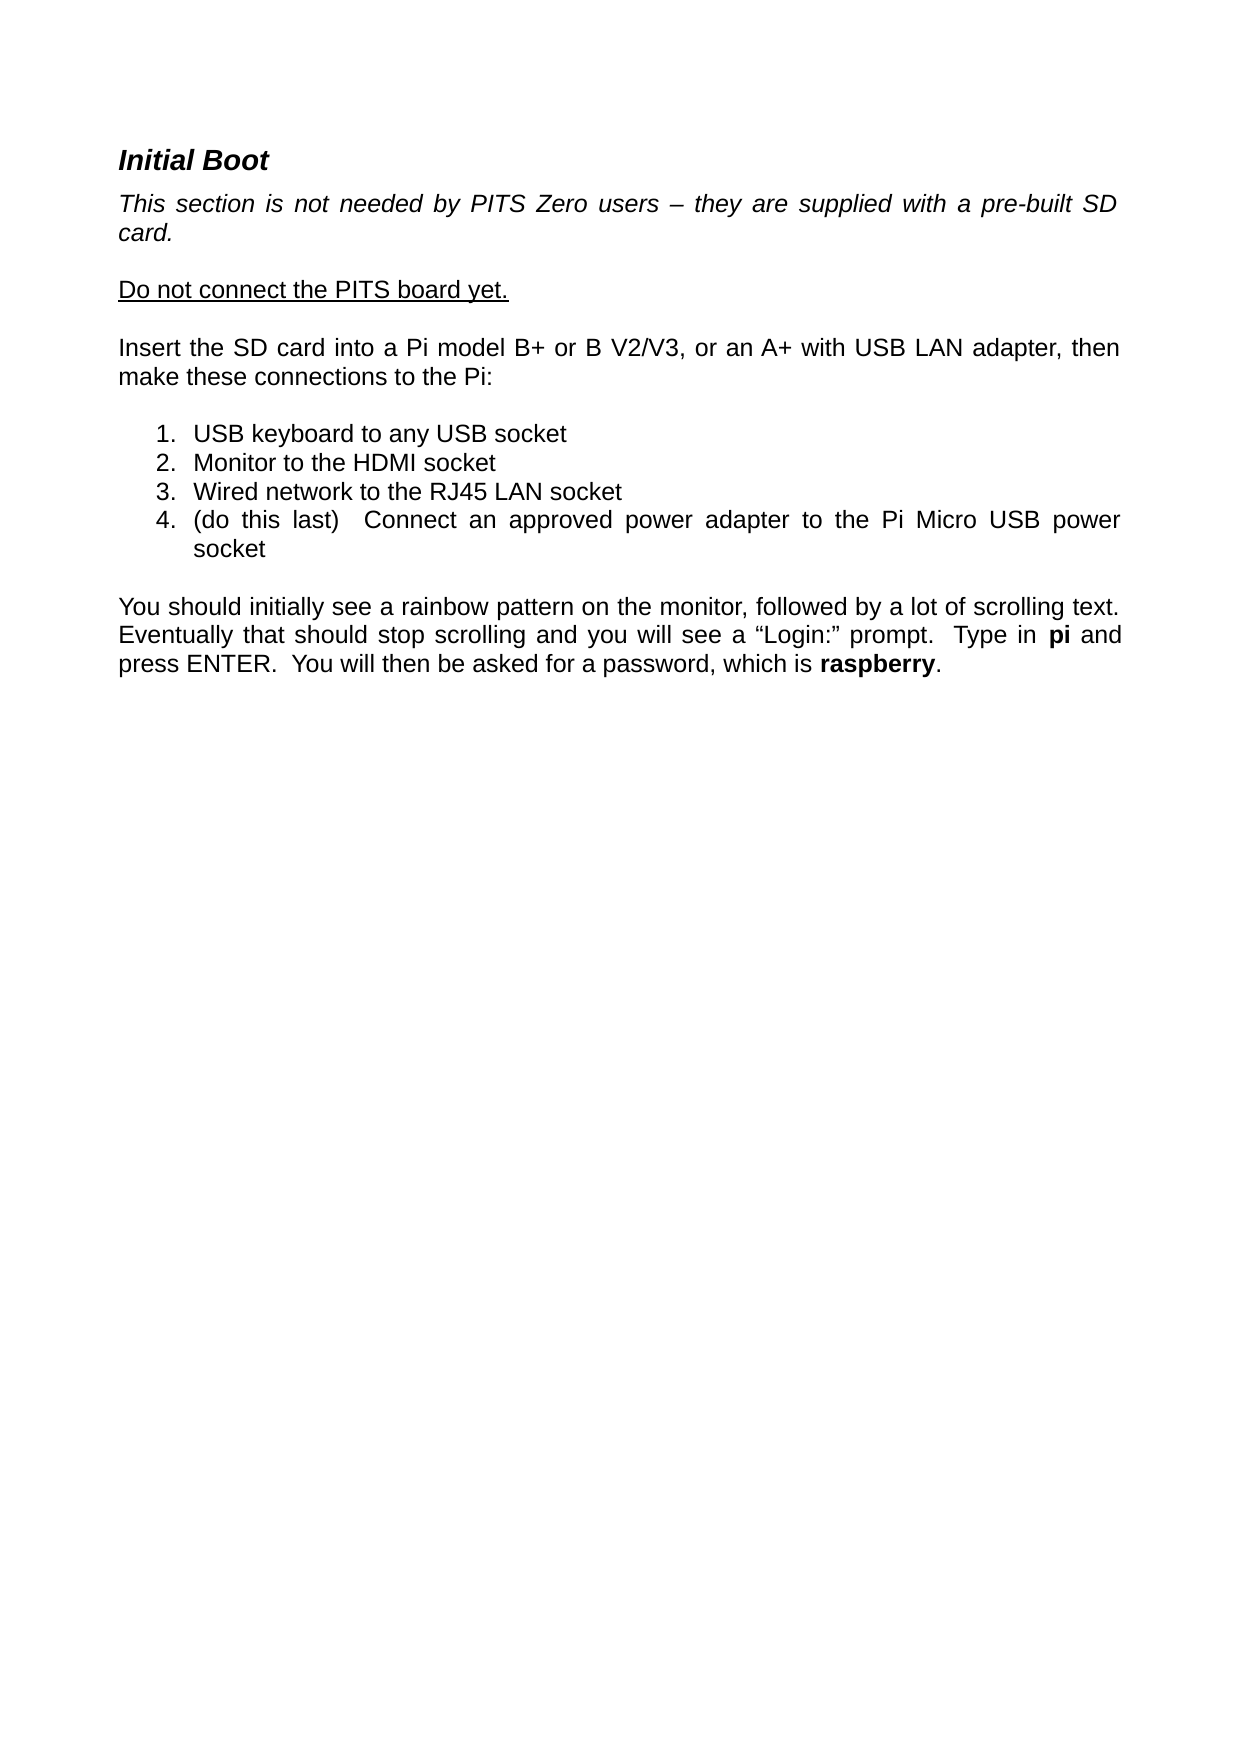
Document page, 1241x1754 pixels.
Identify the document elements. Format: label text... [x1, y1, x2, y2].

text This section is not needed by PITS Zero users – they are supplied with a pre-built SD card. [118, 189, 1122, 247]
list Wired network to the RJ45 LAN socket [156, 477, 1122, 505]
list USB keyboard to any USB socket [156, 419, 1122, 448]
list (do this last) Connect an approved power adapter to the Pi Micro USB power socket [156, 505, 1122, 563]
text Insert the SD card into a Pi model B+ or B V2/V3, or an A+ with USB LAN adapter, then make these connections to the Pi: [118, 333, 1122, 390]
text Do not connect the PITS board yet. [118, 275, 1122, 304]
text You should initially see a rainbow pattern on the monitor, followed by a lot of scrolling text. Eventually that should stop scrolling and you will see a “Login:” prompt. Type in pi and press ENTER. You will then be asked for a password, which is raspberry. [118, 592, 1122, 678]
list Monitor to the HDMI socket [156, 448, 1122, 477]
subtitle Initial Boot [118, 143, 1122, 177]
